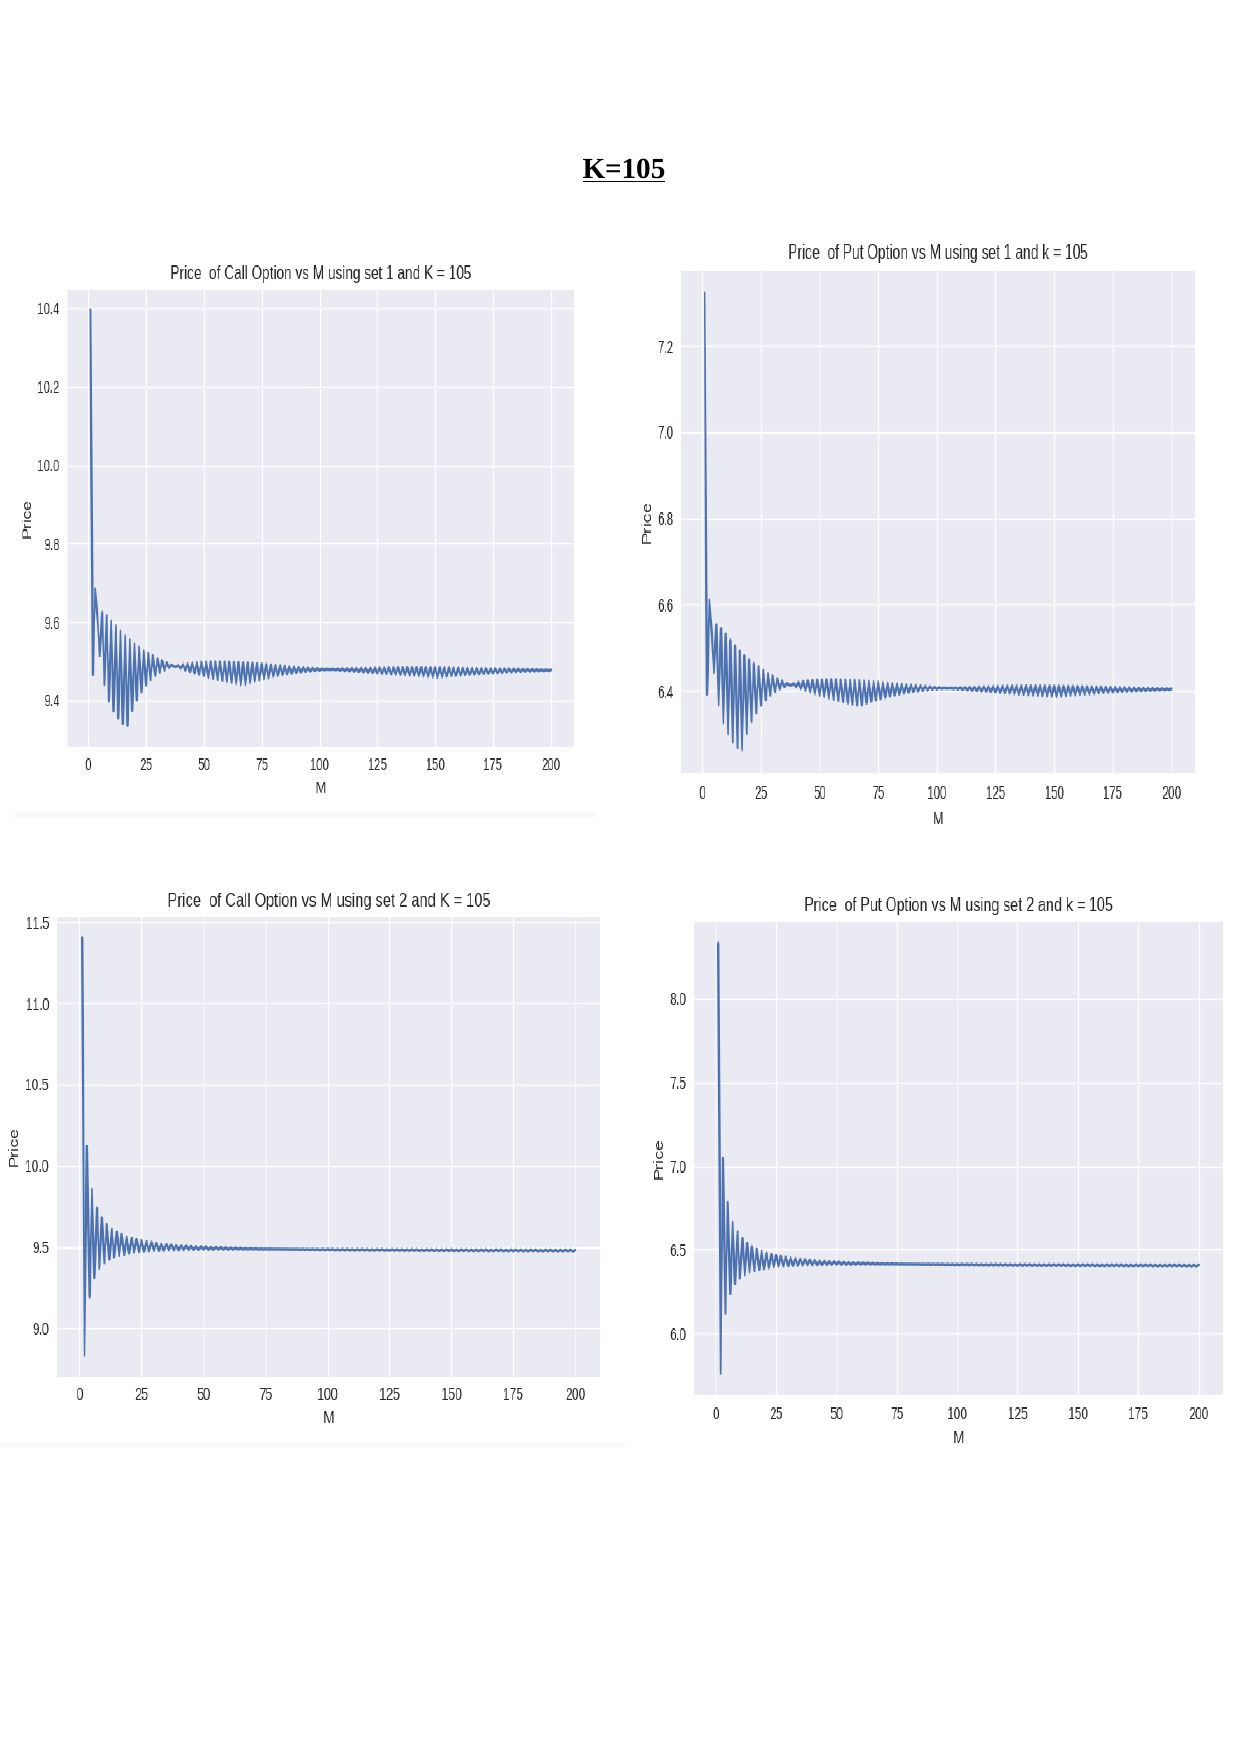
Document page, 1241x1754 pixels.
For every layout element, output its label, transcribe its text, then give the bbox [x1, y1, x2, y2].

picture [0, 871, 625, 1448]
picture [632, 238, 1206, 826]
text K=105 [118, 152, 1122, 185]
picture [646, 882, 1240, 1451]
picture [14, 245, 597, 818]
